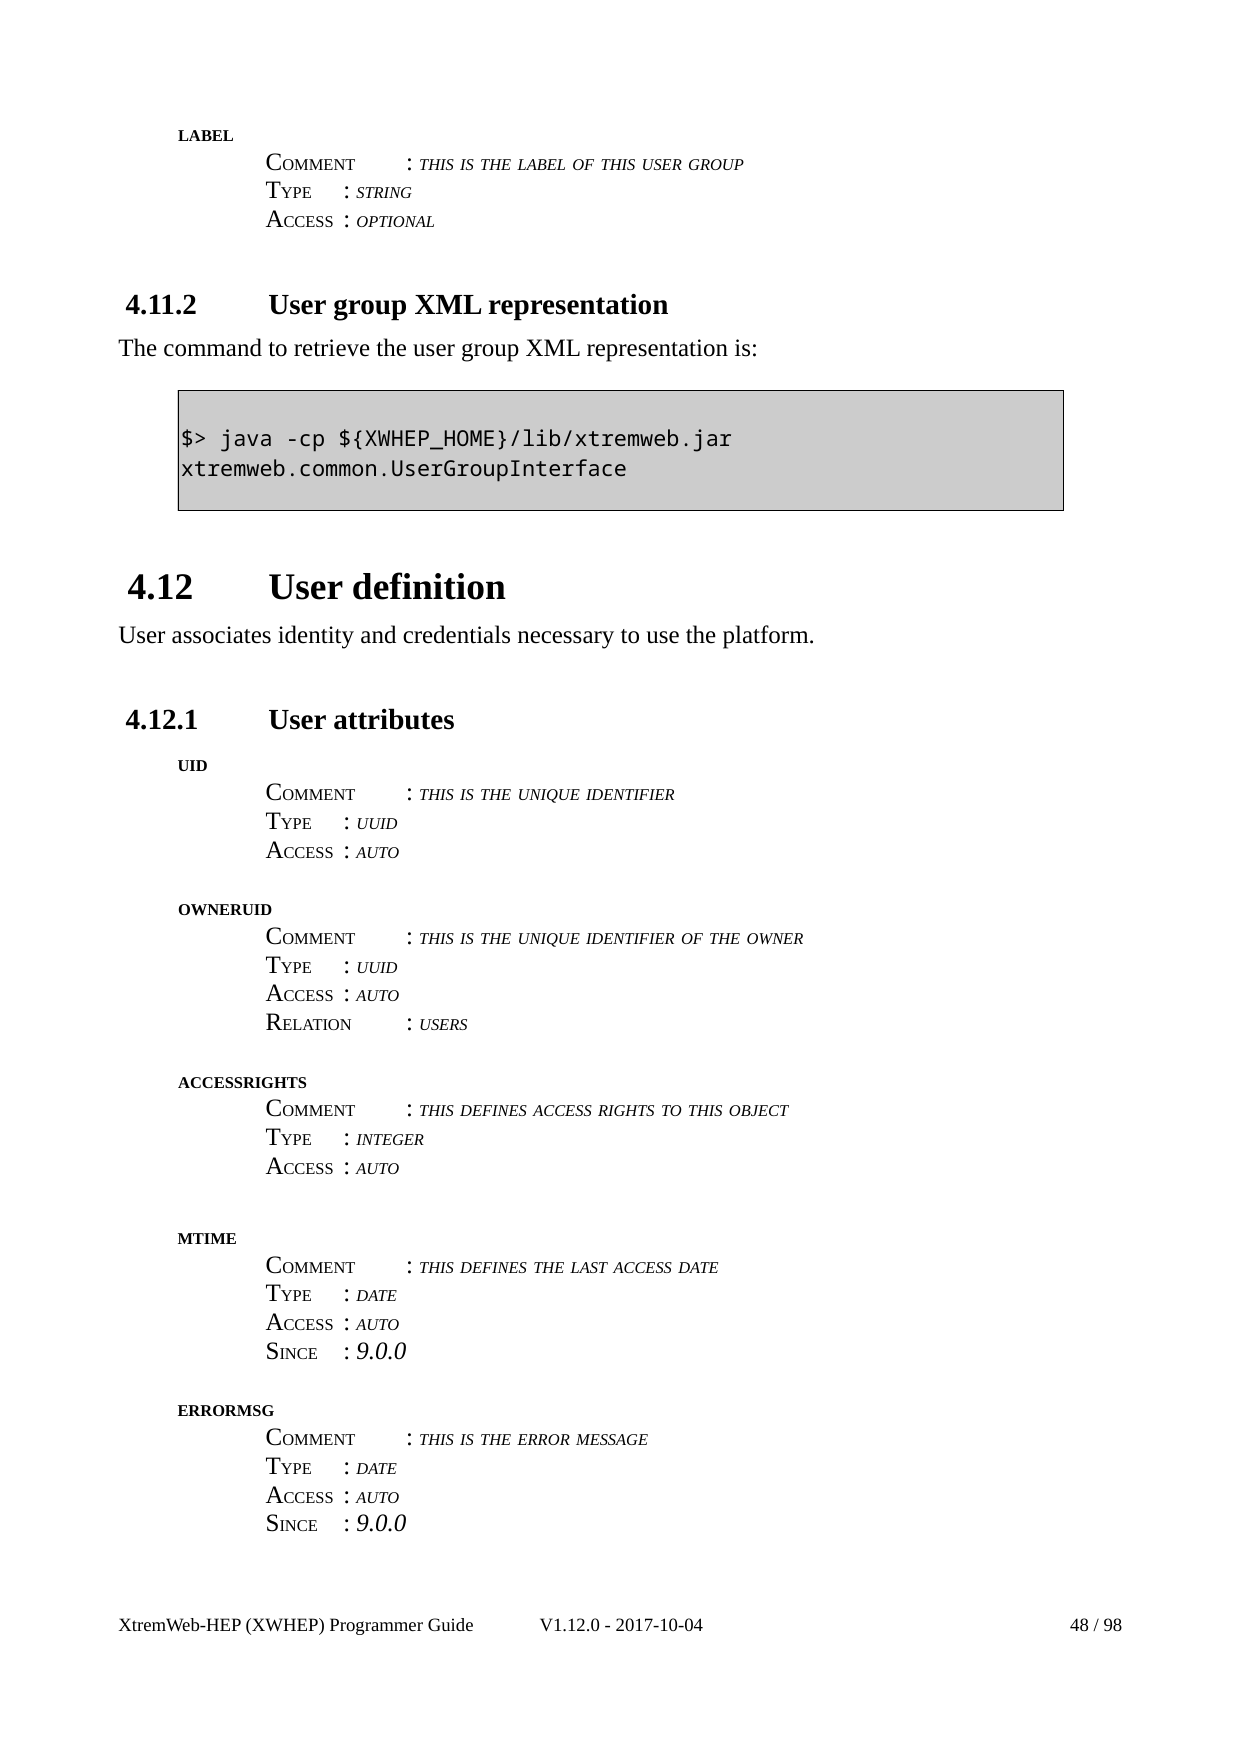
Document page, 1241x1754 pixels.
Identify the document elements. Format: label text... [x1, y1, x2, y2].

text The command to retrieve the user group XML representation is: [118, 333, 1122, 362]
text accessrights [178, 1065, 1122, 1093]
text Access : auto [265, 1151, 1122, 1180]
text Comment : this defines access rights to this object [265, 1093, 1122, 1122]
text mtime [177, 1221, 1122, 1250]
text Access : auto [265, 835, 1122, 863]
text Comment : this defines the last access date [265, 1250, 1122, 1278]
text User associates identity and credentials necessary to use the platform. [118, 620, 1122, 649]
text Access : auto [265, 1480, 1122, 1508]
text $> java -cp ${XWHEP_HOME}/lib/xtremweb.jar xtremweb.common.UserGroupInterface [179, 420, 1063, 480]
text Comment : this is the unique identifier of the owner [265, 921, 1122, 950]
text Comment : this is the error message [265, 1422, 1122, 1451]
text Type : uuid [265, 806, 1122, 835]
subtitle User attributes [118, 702, 1122, 736]
text Type : string [265, 176, 1122, 204]
text Type : date [265, 1451, 1122, 1480]
subtitle User definition [118, 564, 1122, 607]
text Since : 9.0.0 [265, 1336, 1122, 1365]
text errormsg [177, 1393, 1122, 1422]
text Type : date [265, 1278, 1122, 1307]
text Access : optional [265, 204, 1122, 233]
text label [178, 118, 1122, 147]
text Type : integer [265, 1122, 1122, 1151]
text Comment : this is the unique identifier [265, 777, 1122, 806]
text uid [177, 748, 1122, 777]
text Comment : this is the label of this user group [265, 147, 1122, 176]
text Type : uuid [265, 950, 1122, 978]
text Access : auto [265, 1307, 1122, 1336]
text Relation : users [265, 1007, 1122, 1036]
text Since : 9.0.0 [265, 1508, 1122, 1537]
text owneruid [178, 892, 1122, 921]
subtitle User group XML representation [118, 287, 1122, 320]
text Access : auto [265, 978, 1122, 1007]
